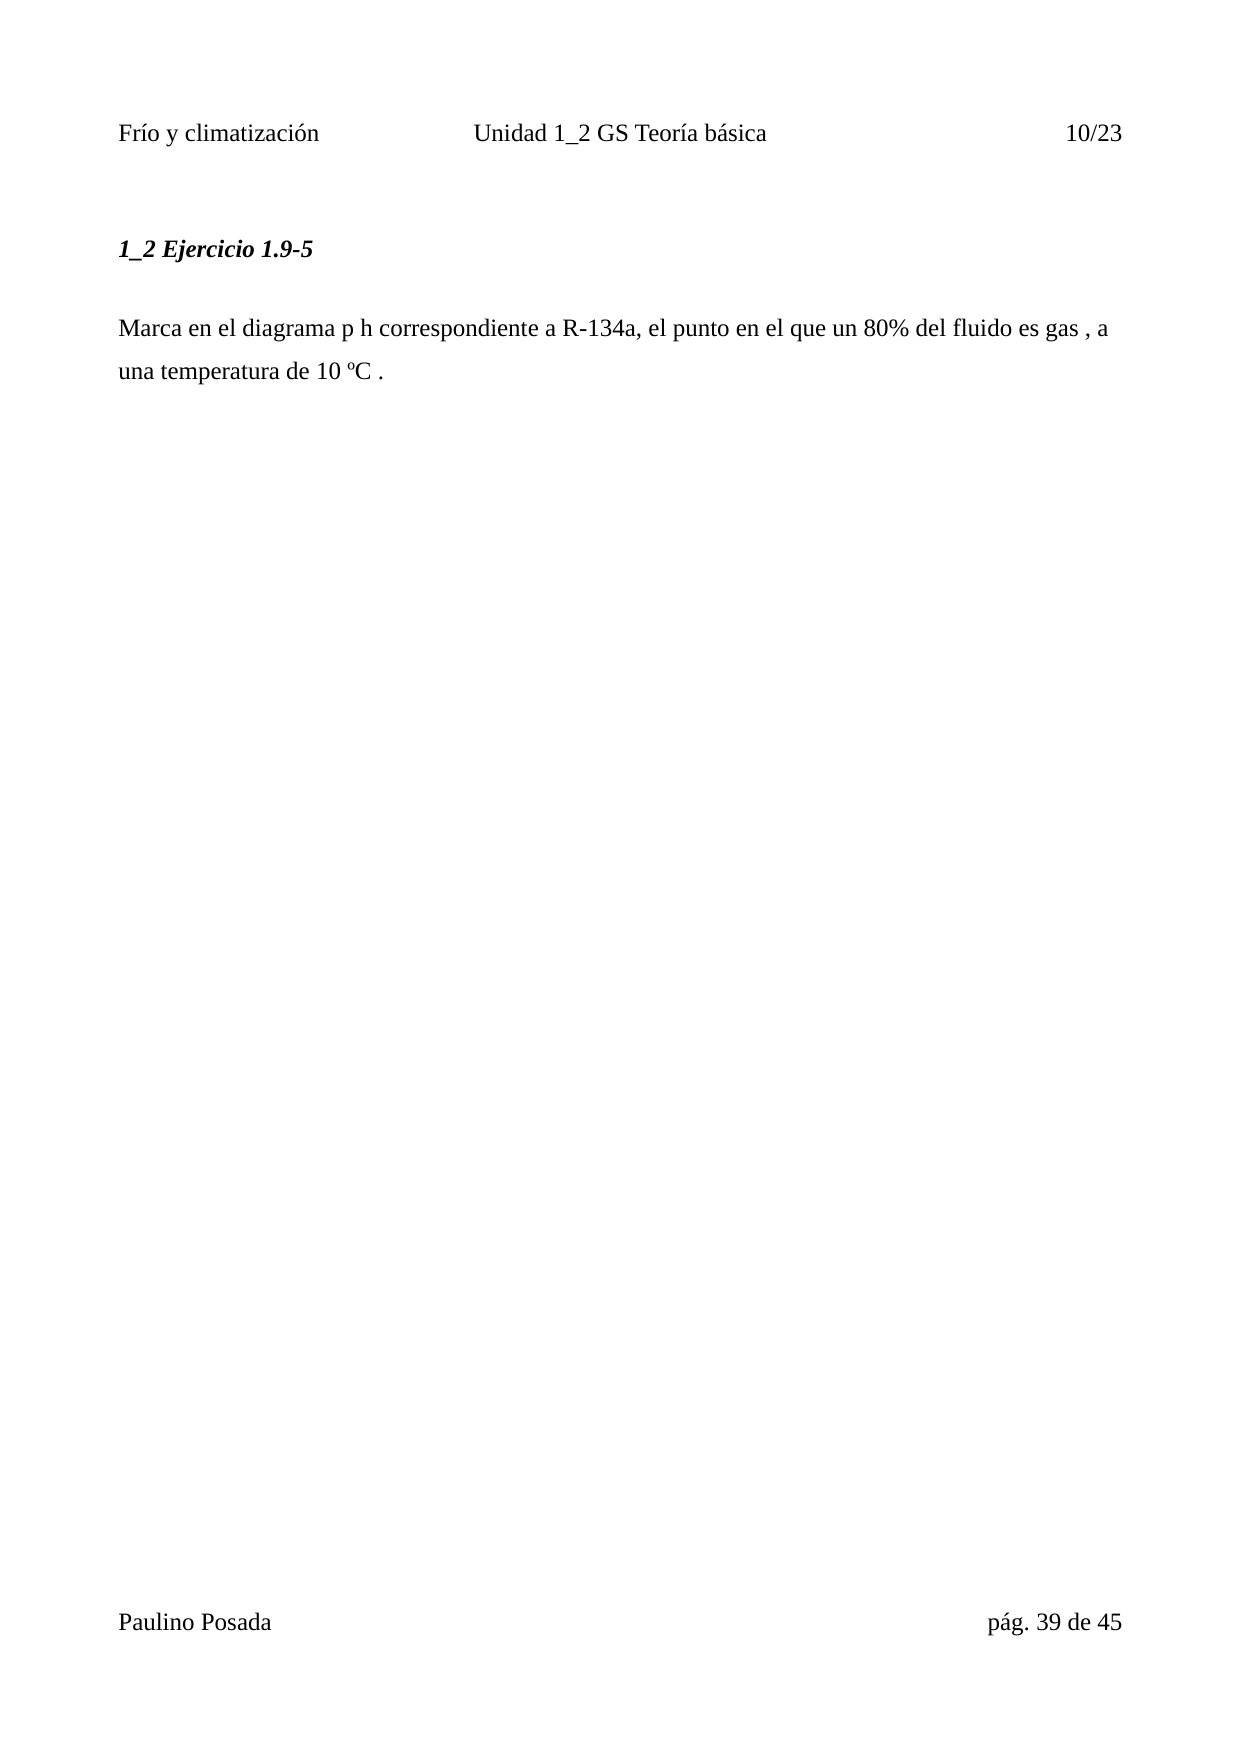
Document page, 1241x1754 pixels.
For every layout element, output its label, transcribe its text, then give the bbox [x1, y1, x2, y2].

text 1_2 Ejercicio 1.9-5 [118, 234, 1122, 263]
text Marca en el diagrama p h correspondiente a R-134a, el punto en el que un 80% del fluido es gas , a una temperatura de 10 ºC . [118, 313, 1122, 384]
